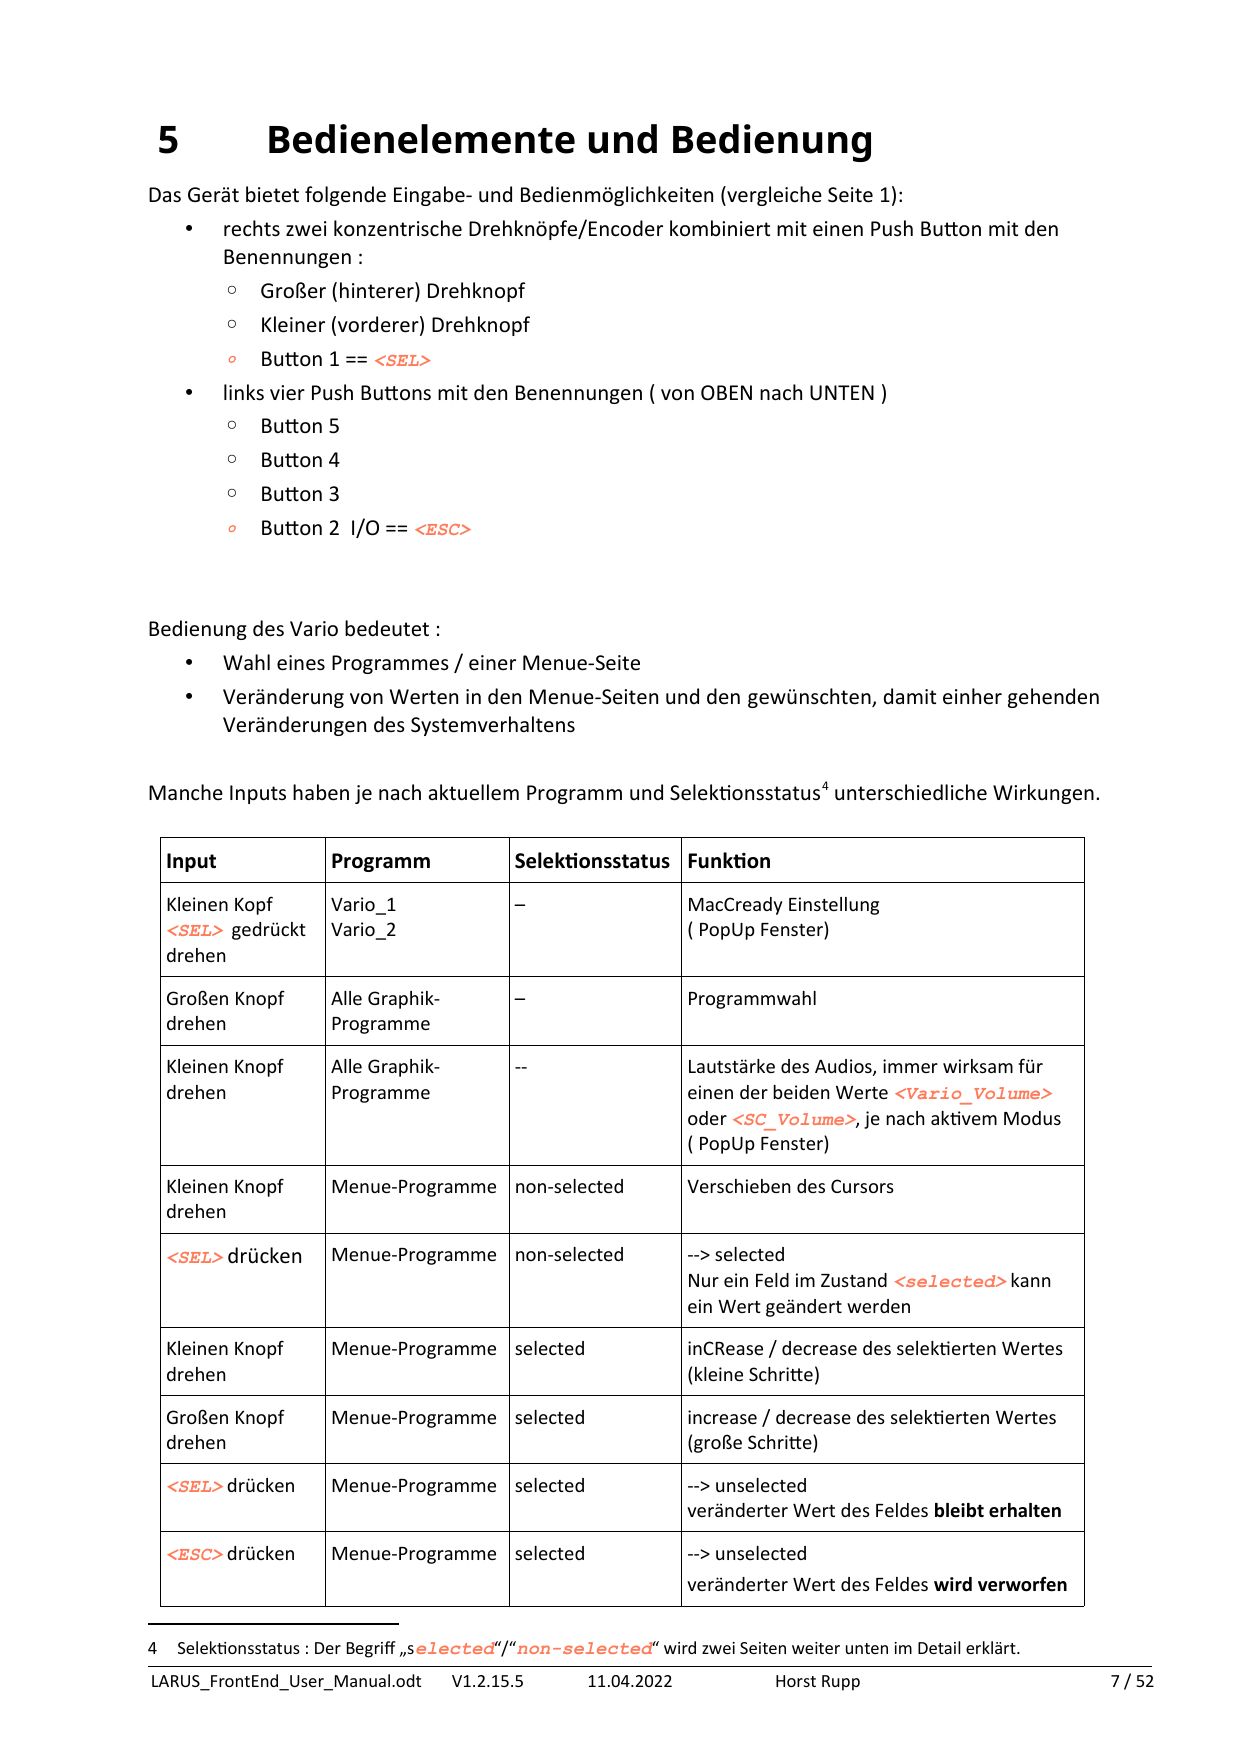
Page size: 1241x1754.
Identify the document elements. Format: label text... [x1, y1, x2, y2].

list Veränderung von Werten in den Menue-Seiten und den gewünschten, damit einher gehenden Veränderungen des Systemverhaltens [185, 682, 1152, 738]
table_header Input [161, 838, 325, 882]
table_cell --> selected Nur ein Feld im Zustand <selected> kann ein Wert geändert werden [682, 1234, 1084, 1327]
table_cell selected [510, 1532, 681, 1606]
table_cell Menue-Programme [326, 1234, 509, 1327]
table_cell – [510, 977, 681, 1045]
table_cell Alle Graphik-Programme [326, 977, 509, 1045]
table_cell non-selected [510, 1234, 681, 1327]
table_cell selected [510, 1464, 681, 1531]
table_cell selected [510, 1328, 681, 1395]
list Wahl eines Programmes / einer Menue-Seite [185, 648, 1152, 676]
list Button 1 == <SEL> [223, 344, 1152, 372]
table_cell <SEL> drücken [161, 1464, 325, 1531]
list rechts zwei konzentrische Drehknöpfe/Encoder kombiniert mit einen Push Button mit den Benennungen : [185, 214, 1152, 270]
table_cell non-selected [510, 1166, 681, 1233]
text Manche Inputs haben je nach aktuellem Programm und Selektionsstatus unterschiedliche Wirkungen. [148, 778, 1152, 834]
table_cell selected [510, 1396, 681, 1463]
table_cell Lautstärke des Audios, immer wirksam für einen der beiden Werte <Vario_Volume> oder <SC_Volume>, je nach aktivem Modus ( PopUp Fenster) [682, 1046, 1084, 1165]
table_cell --> unselected veränderter Wert des Feldes wird verworfen [682, 1532, 1084, 1606]
list links vier Push Buttons mit den Benennungen ( von OBEN nach UNTEN ) [185, 378, 1152, 406]
list Button 2 I/O == <ESC> [223, 513, 1152, 541]
table_cell Kleinen Kopf <SEL> gedrückt drehen [161, 883, 325, 976]
table_cell Menue-Programme [326, 1328, 509, 1395]
table_cell Großen Knopf drehen [161, 977, 325, 1045]
table_cell Verschieben des Cursors [682, 1166, 1084, 1233]
table_cell increase / decrease des selektierten Wertes (große Schritte) [682, 1396, 1084, 1463]
list Großer (hinterer) Drehknopf [223, 276, 1152, 304]
table_cell – [510, 883, 681, 976]
table_cell inCRease / decrease des selektierten Wertes (kleine Schritte) [682, 1328, 1084, 1395]
table_cell Alle Graphik-Programme [326, 1046, 509, 1165]
table_cell Menue-Programme [326, 1166, 509, 1233]
table_cell Kleinen Knopf drehen [161, 1166, 325, 1233]
list Kleiner (vorderer) Drehknopf [223, 310, 1152, 338]
subtitle Bedienelemente und Bedienung [148, 113, 1128, 165]
table_cell Vario_1 Vario_2 [326, 883, 509, 976]
table_cell --> unselected veränderter Wert des Feldes bleibt erhalten [682, 1464, 1084, 1531]
table_cell Kleinen Knopf drehen [161, 1046, 325, 1165]
list Button 4 [223, 445, 1152, 473]
table_cell Menue-Programme [326, 1396, 509, 1463]
list Button 5 [223, 411, 1152, 439]
table_cell MacCready Einstellung ( PopUp Fenster) [682, 883, 1084, 976]
table_header Programm [326, 838, 509, 882]
text Selektionsstatus : Der Begriff „selected“/“non-selected“ wird zwei Seiten weiter unten im Detail erklärt. [148, 1636, 1152, 1660]
table_cell Kleinen Knopf drehen [161, 1328, 325, 1395]
table_cell Großen Knopf drehen [161, 1396, 325, 1463]
table_cell -- [510, 1046, 681, 1165]
text Bedienung des Vario bedeutet : [148, 614, 1152, 643]
table_cell Menue-Programme [326, 1532, 509, 1606]
table_cell Programmwahl [682, 977, 1084, 1045]
table_cell Menue-Programme [326, 1464, 509, 1531]
table_header Funktion [682, 838, 1084, 882]
table_cell <ESC> drücken [161, 1532, 325, 1606]
table_cell <SEL> drücken [161, 1234, 325, 1327]
text Das Gerät bietet folgende Eingabe- und Bedienmöglichkeiten (vergleiche Seite 1): [148, 180, 1152, 208]
table_header Selektionsstatus [510, 838, 681, 882]
list Button 3 [223, 479, 1152, 507]
